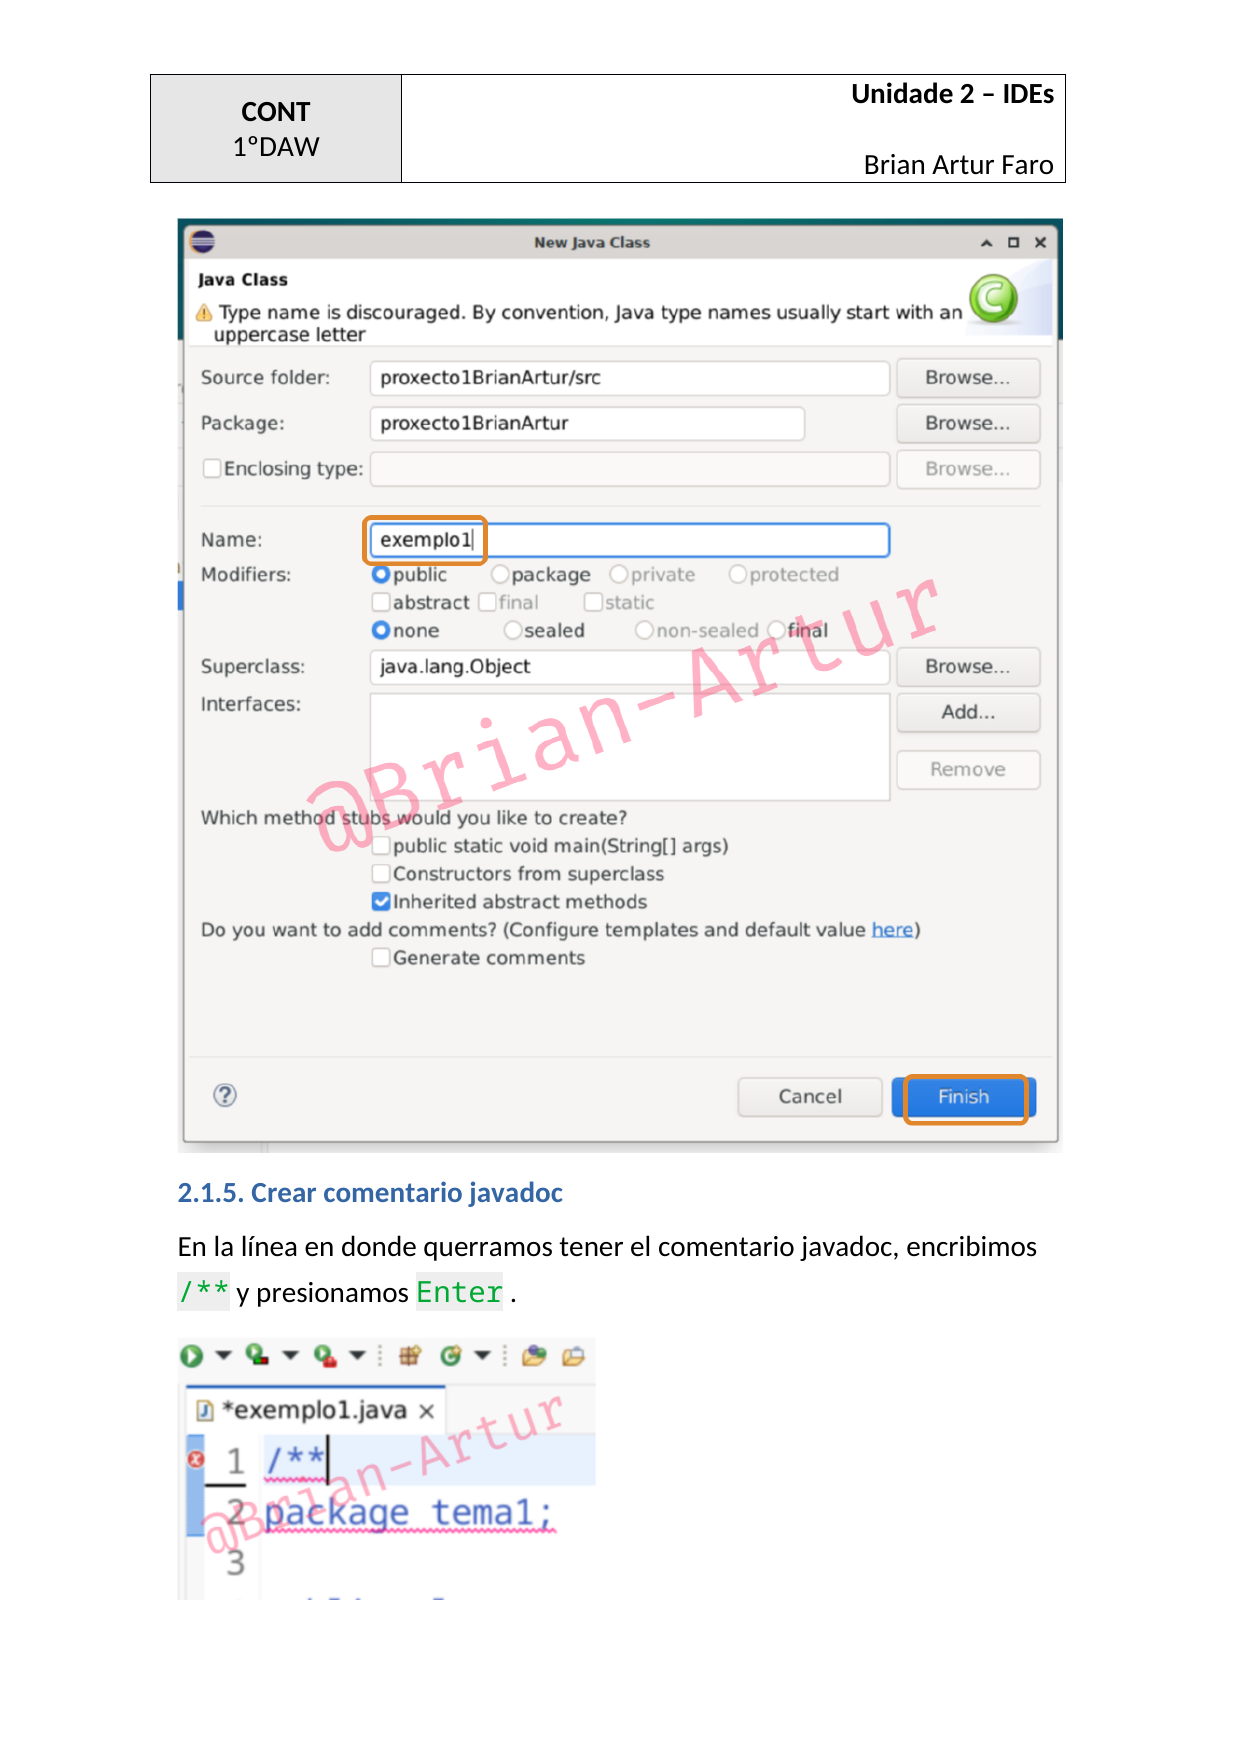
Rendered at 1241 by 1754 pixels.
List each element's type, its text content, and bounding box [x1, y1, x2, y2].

text 2.1.5. Crear comentario javadoc [177, 1174, 1063, 1210]
text En la línea en donde querramos tener el comentario javadoc, encribimos /** y presionamos Enter . [177, 1228, 1063, 1311]
picture [177, 1337, 596, 1600]
picture [177, 218, 1063, 1153]
